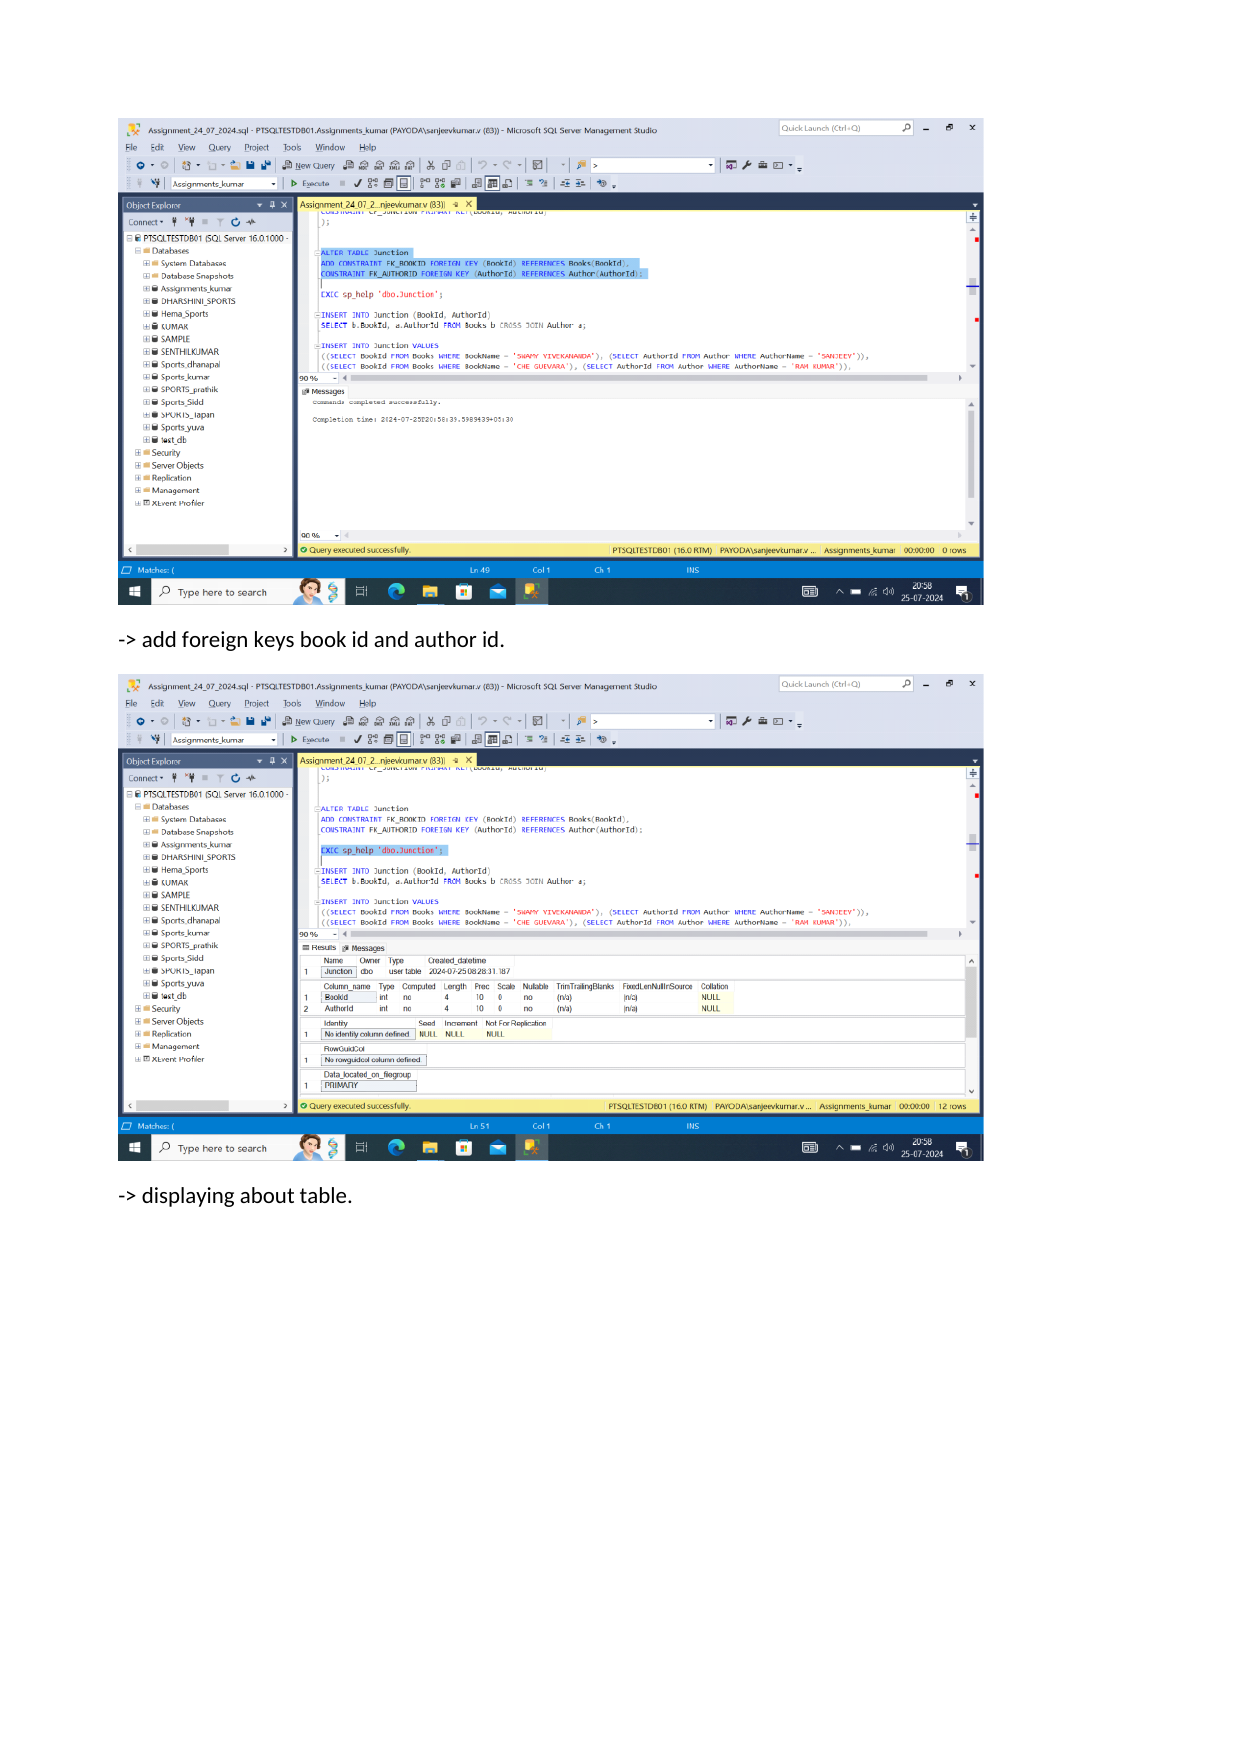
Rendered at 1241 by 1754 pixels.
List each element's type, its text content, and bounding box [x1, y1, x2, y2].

text -> add foreign keys book id and author id. [118, 625, 1122, 653]
text -> displaying about table. [118, 1182, 1122, 1209]
